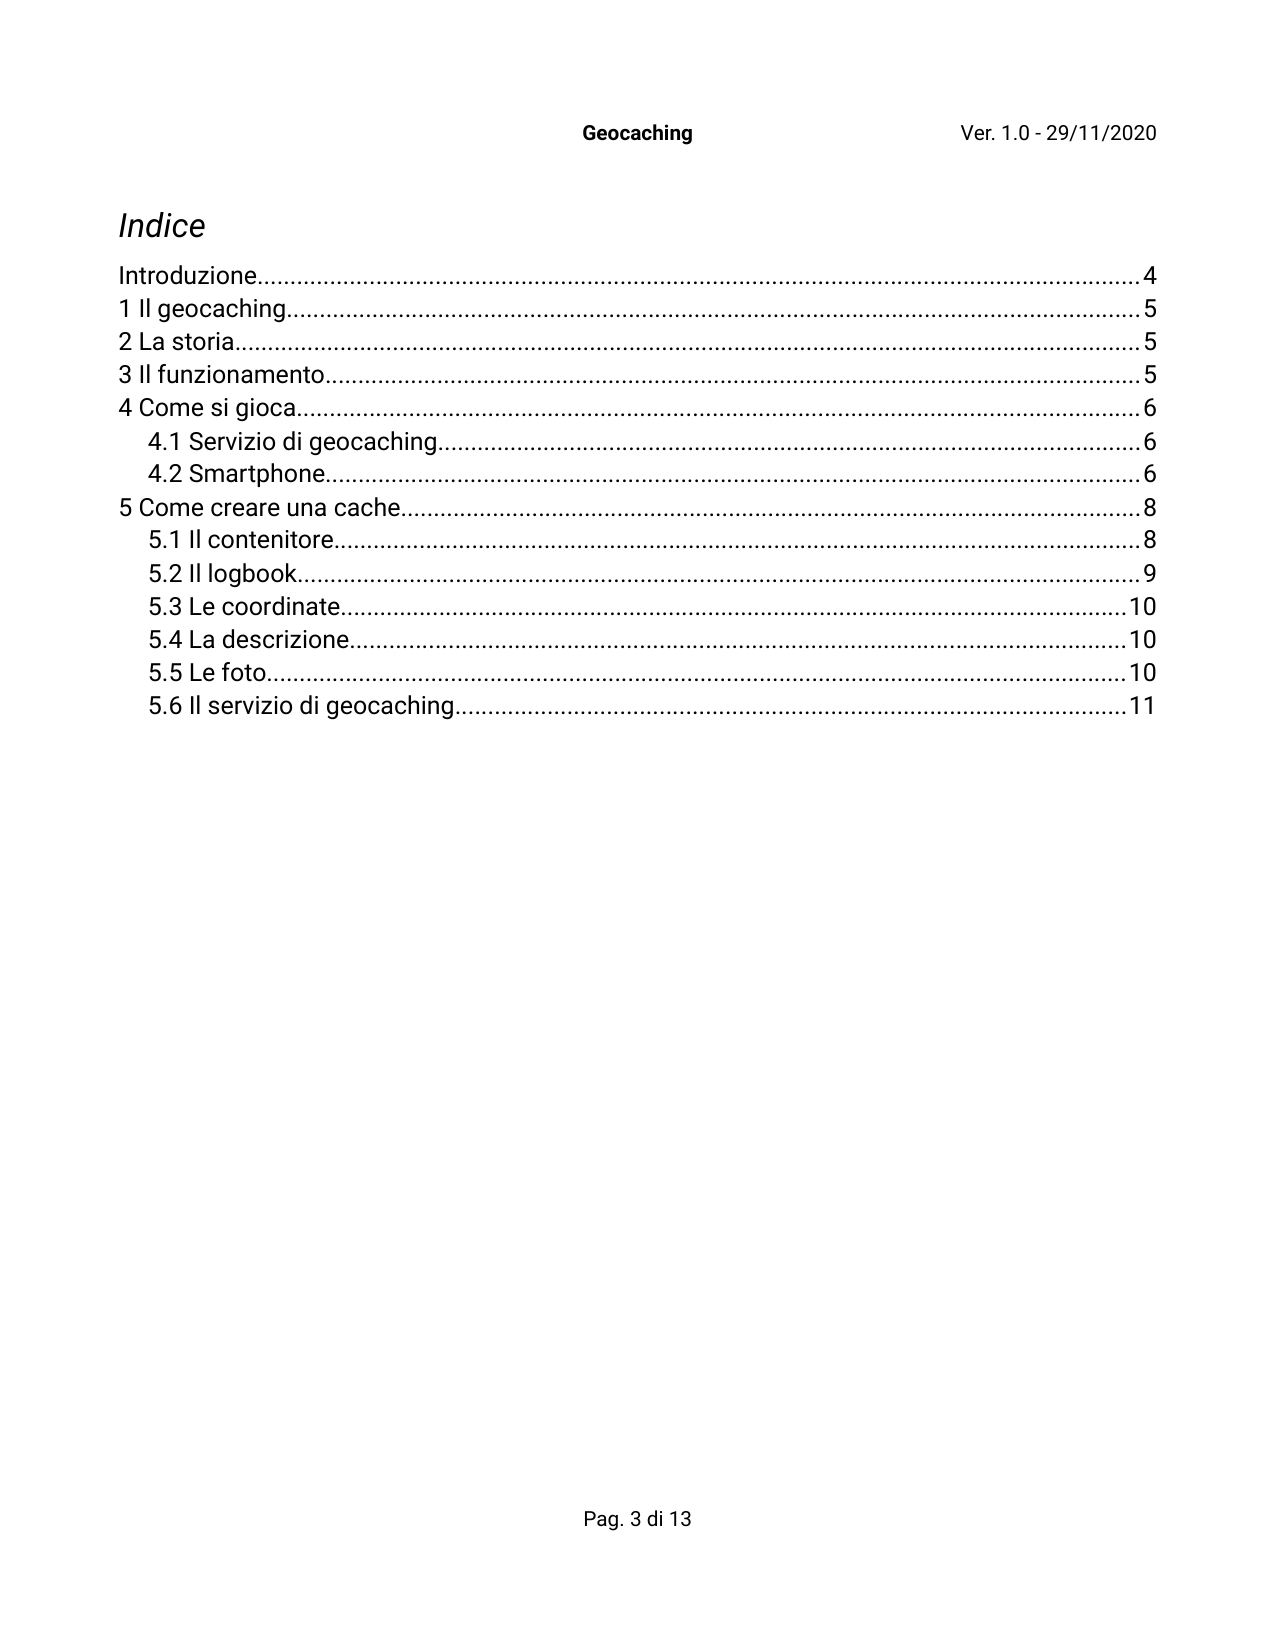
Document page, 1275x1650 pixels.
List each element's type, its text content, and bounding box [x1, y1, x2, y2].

text 5.1 Il contenitore 8 [148, 523, 1157, 556]
text 5.2 Il logbook 9 [148, 556, 1157, 589]
text 2 La storia 5 [118, 324, 1157, 358]
text 4.2 Smartphone 6 [148, 457, 1157, 490]
text 5 Come creare una cache 8 [118, 490, 1157, 523]
text 5.4 La descrizione 10 [148, 622, 1157, 655]
text 4 Come si gioca 6 [118, 391, 1157, 424]
subtitle Indice [118, 202, 1157, 246]
text 5.5 Le foto 10 [148, 655, 1157, 688]
text 5.3 Le coordinate 10 [148, 589, 1157, 622]
text 3 Il funzionamento 5 [118, 358, 1157, 391]
text 5.6 Il servizio di geocaching 11 [148, 688, 1157, 721]
text 1 Il geocaching 5 [118, 292, 1157, 324]
text Introduzione 4 [118, 258, 1157, 292]
text 4.1 Servizio di geocaching 6 [148, 424, 1157, 457]
